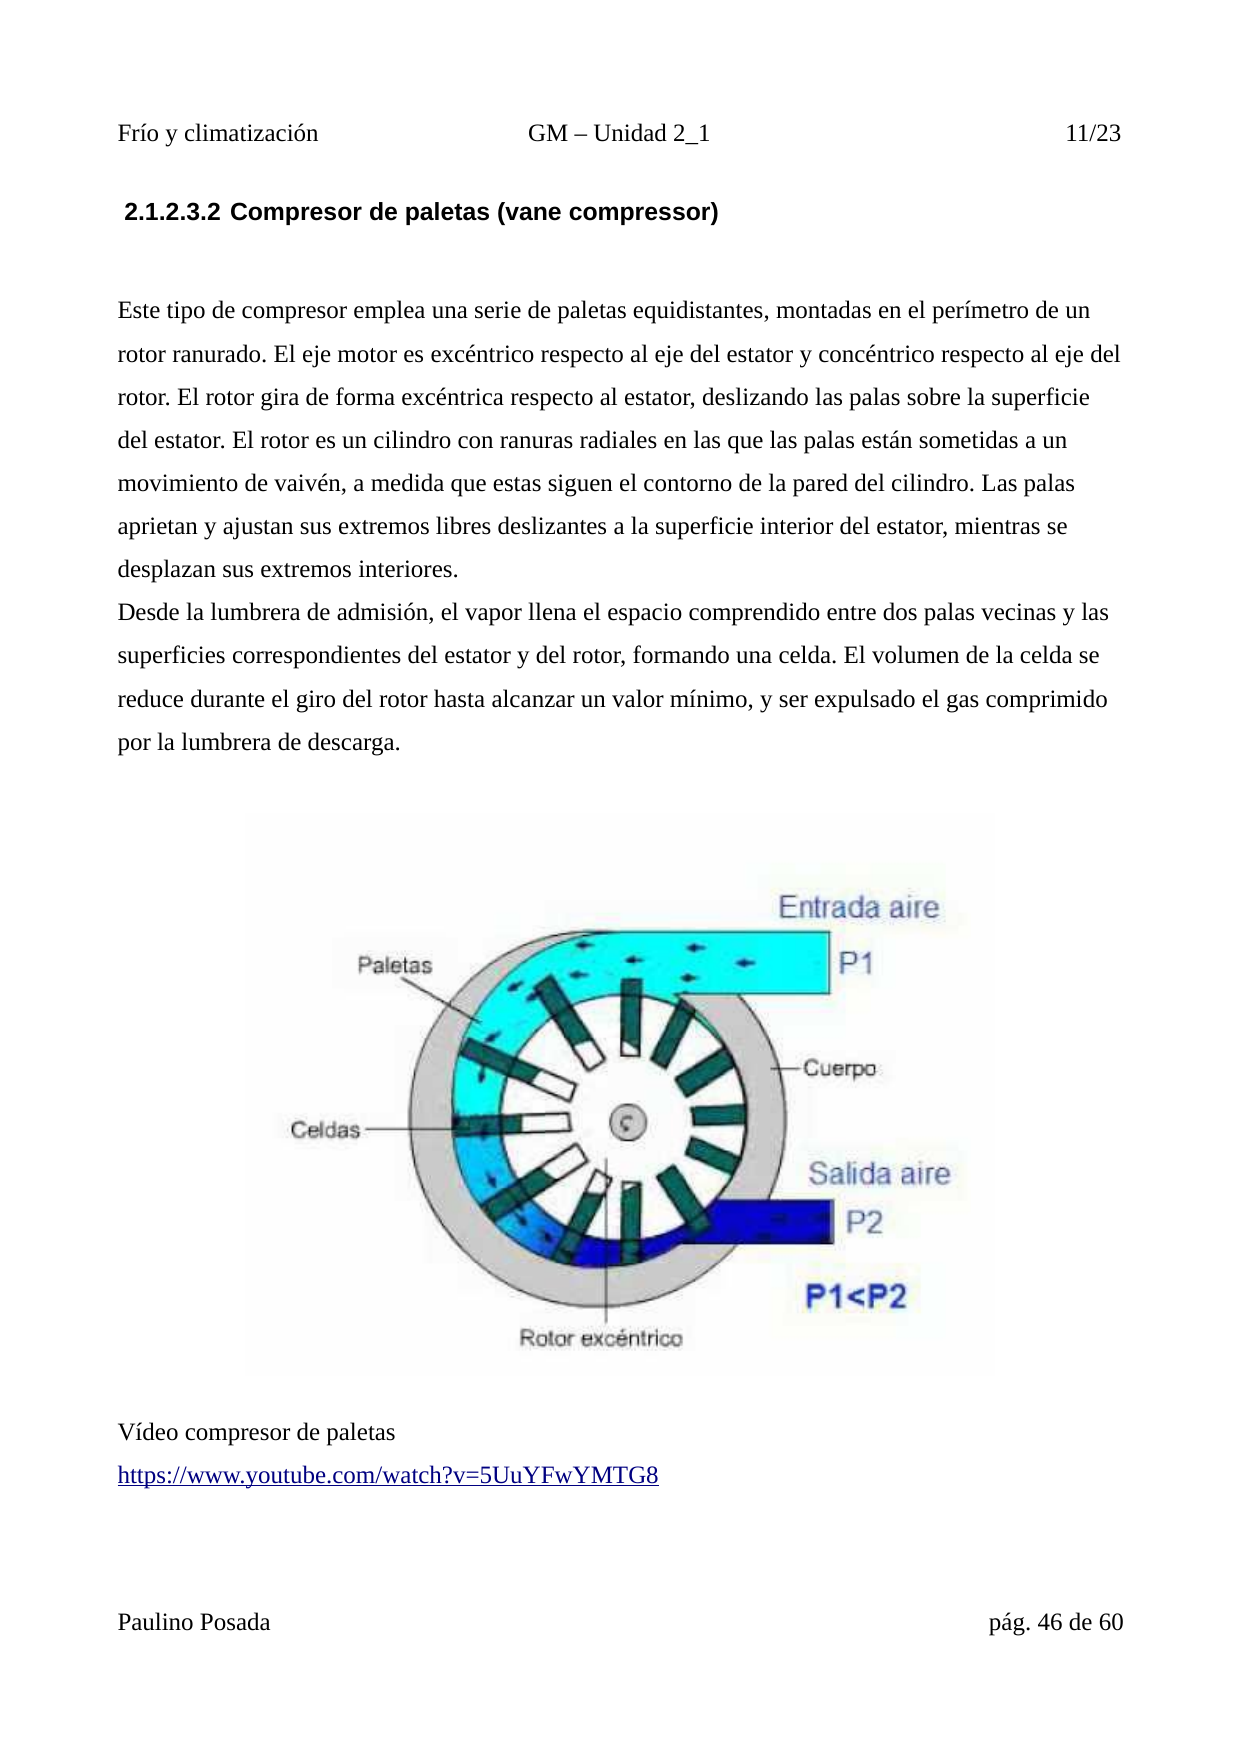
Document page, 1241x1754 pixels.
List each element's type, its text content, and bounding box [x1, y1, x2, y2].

subtitle Compresor de paletas (vane compressor) [117, 197, 1123, 226]
text https://www.youtube.com/watch?v=5UuYFwYMTG8 [117, 1460, 1123, 1489]
text Desde la lumbrera de admisión, el vapor llena el espacio comprendido entre dos palas vecinas y las superficies correspondientes del estator y del rotor, formando una celda. El volumen de la celda se reduce durante el giro del rotor hasta alcanzar un valor mínimo, y ser expulsado el gas comprimido por la lumbrera de descarga. [117, 597, 1123, 756]
text Vídeo compresor de paletas [117, 1417, 1123, 1446]
picture [245, 813, 996, 1376]
text Este tipo de compresor emplea una serie de paletas equidistantes, montadas en el perímetro de un rotor ranurado. El eje motor es excéntrico respecto al eje del estator y concéntrico respecto al eje del rotor. El rotor gira de forma excéntrica respecto al estator, deslizando las palas sobre la superficie del estator. El rotor es un cilindro con ranuras radiales en las que las palas están sometidas a un movimiento de vaivén, a medida que estas siguen el contorno de la pared del cilindro. Las palas aprietan y ajustan sus extremos libres deslizantes a la superficie interior del estator, mientras se desplazan sus extremos interiores. [117, 296, 1123, 583]
